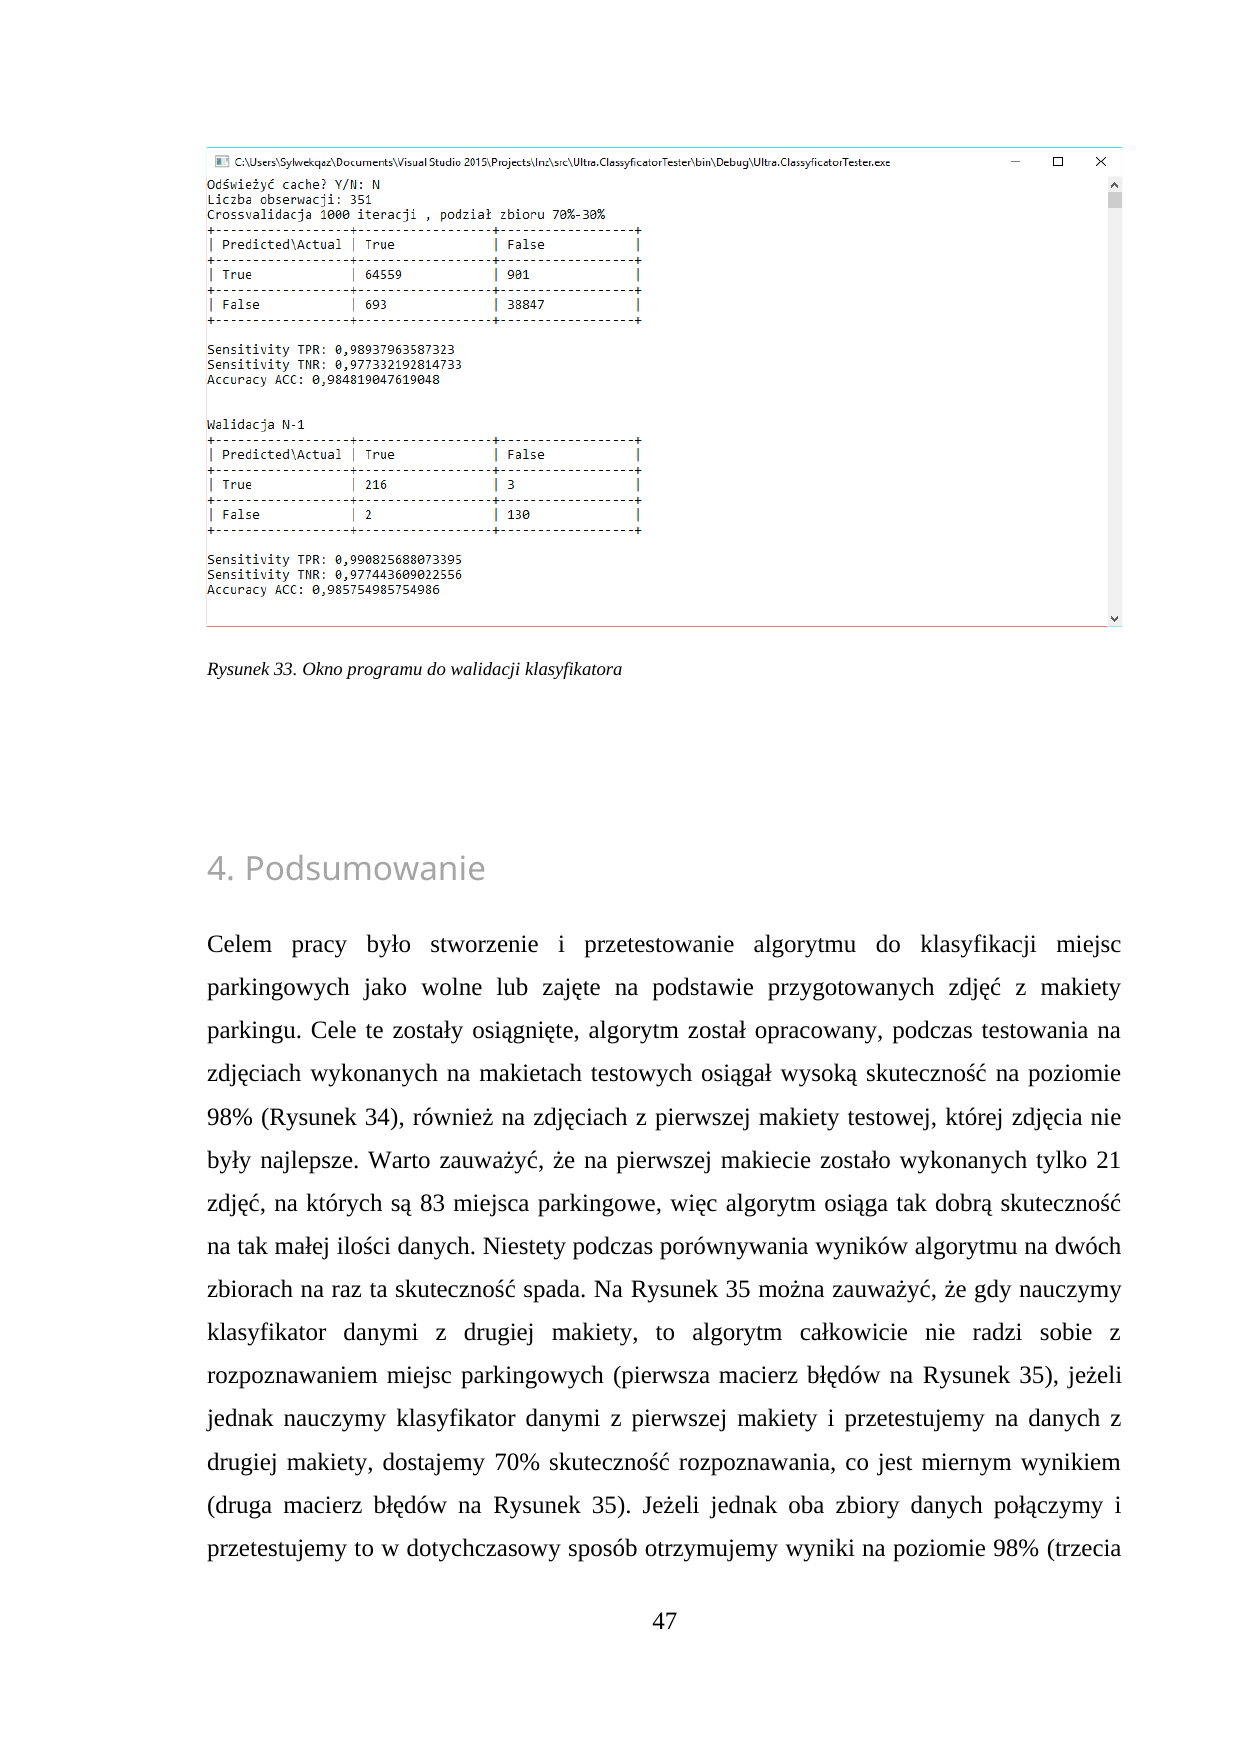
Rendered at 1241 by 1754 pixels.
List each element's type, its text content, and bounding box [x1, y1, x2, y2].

text Rysunek 33. Okno programu do walidacji klasyfikatora [207, 657, 1122, 679]
list Podsumowanie [207, 844, 1122, 890]
text Celem pracy było stworzenie i przetestowanie algorytmu do klasyfikacji miejsc parkingowych jako wolne lub zajęte na podstawie przygotowanych zdjęć z makiety parkingu. Cele te zostały osiągnięte, algorytm został opracowany, podczas testowania na zdjęciach wykonanych na makietach testowych osiągał wysoką skuteczność na poziomie 98% (Rysunek 34), również na zdjęciach z pierwszej makiety testowej, której zdjęcia nie były najlepsze. Warto zauważyć, że na pierwszej makiecie zostało wykonanych tylko 21 zdjęć, na których są 83 miejsca parkingowe, więc algorytm osiąga tak dobrą skuteczność na tak małej ilości danych. Niestety podczas porównywania wyników algorytmu na dwóch zbiorach na raz ta skuteczność spada. Na Rysunek 35 można zauważyć, że gdy nauczymy klasyfikator danymi z drugiej makiety, to algorytm całkowicie nie radzi sobie z rozpoznawaniem miejsc parkingowych (pierwsza macierz błędów na Rysunek 35), jeżeli jednak nauczymy klasyfikator danymi z pierwszej makiety i przetestujemy na danych z drugiej makiety, dostajemy 70% skuteczność rozpoznawania, co jest miernym wynikiem (druga macierz błędów na Rysunek 35). Jeżeli jednak oba zbiory danych połączymy i przetestujemy to w dotychczasowy sposób otrzymujemy wyniki na poziomie 98% (trzecia [207, 929, 1122, 1562]
